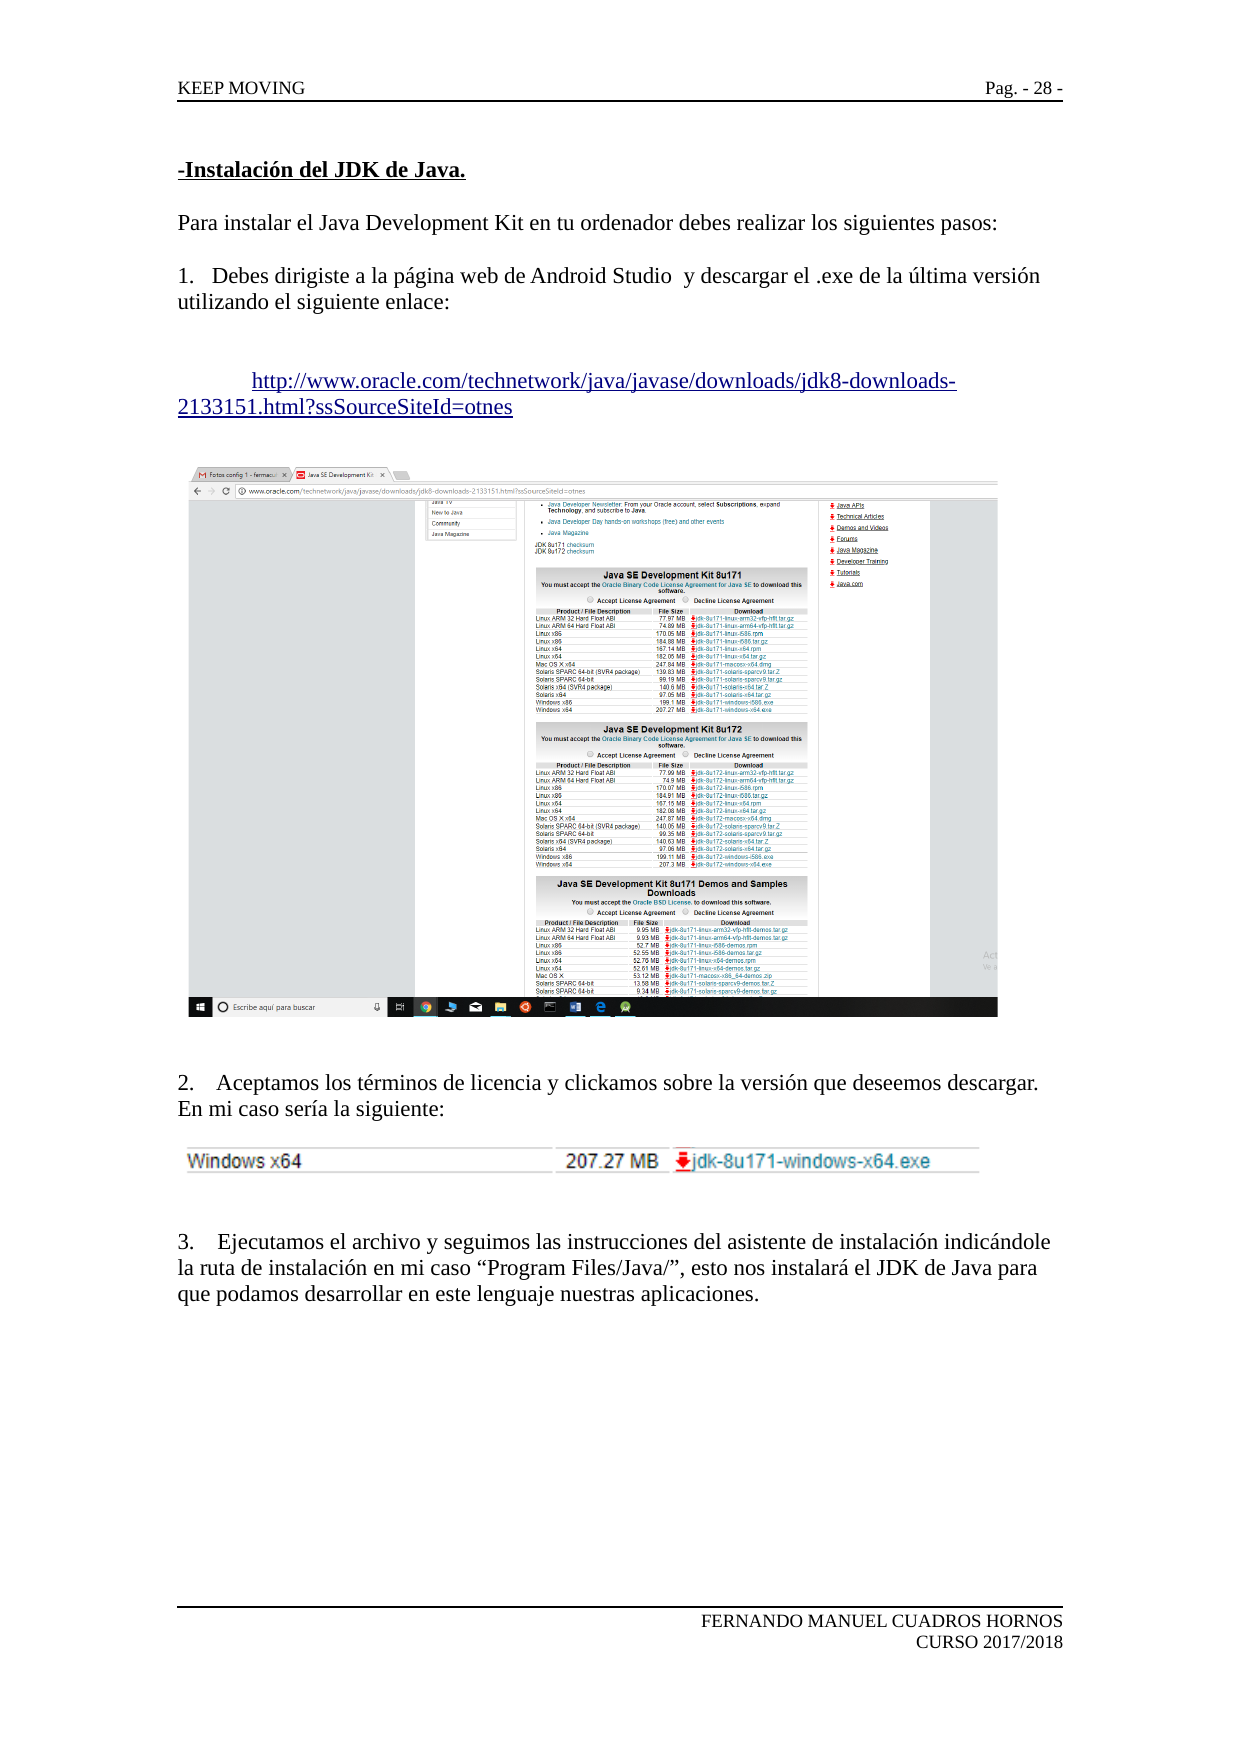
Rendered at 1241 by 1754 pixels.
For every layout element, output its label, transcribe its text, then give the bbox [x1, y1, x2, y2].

text 1. Debes dirigiste a la página web de Android Studio y descargar el .exe de la última versión utilizando el siguiente enlace: [177, 262, 1063, 314]
text 2. Aceptamos los términos de licencia y clickamos sobre la versión que deseemos descargar. En mi caso sería la siguiente: [177, 1069, 1063, 1122]
text http://www.oracle.com/technetwork/java/javase/downloads/jdk8-downloads-2133151.html?ssSourceSiteId=otnes [177, 367, 1063, 420]
text -Instalación del JDK de Java. [177, 156, 1063, 183]
text Para instalar el Java Development Kit en tu ordenador debes realizar los siguientes pasos: [177, 209, 1063, 235]
text 3. Ejecutamos el archivo y seguimos las instrucciones del asistente de instalación indicándole la ruta de instalación en mi caso “Program Files/Java/”, esto nos instalará el JDK de Java para que podamos desarrollar en este lenguaje nuestras aplicaciones. [177, 1228, 1063, 1307]
